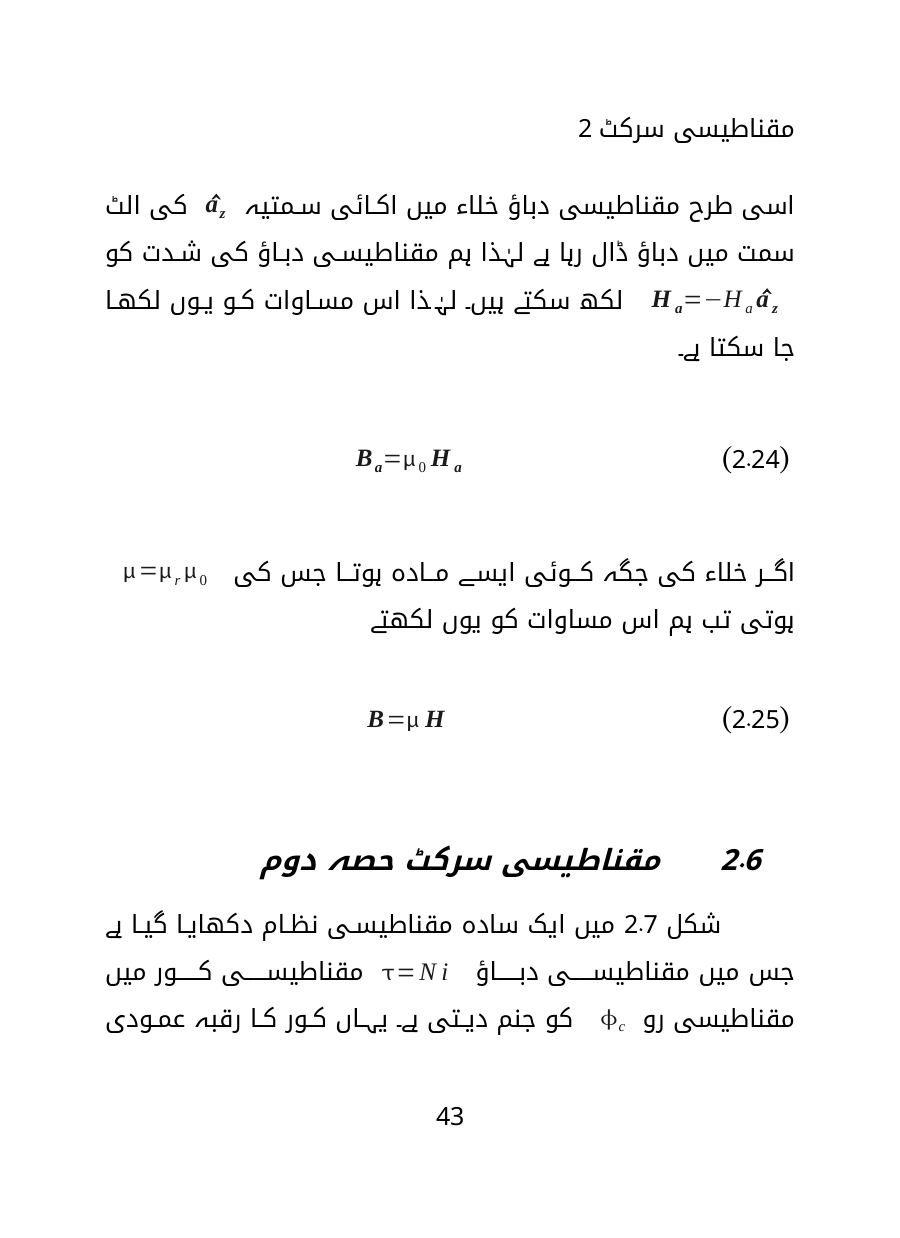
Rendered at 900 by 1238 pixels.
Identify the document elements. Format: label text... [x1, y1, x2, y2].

text شکل 2.7 میں ایک سادہ مقناطیسی نظام دکھایا گیا ہے جس میں مقناطیسی دباؤ مقناطیسی کور میں مقناطیسی رو کو جنم دیتی ہے۔ یہاں کور کا رقبہ عمودی تراش ہر جگہ یکساں ہے اور کور میں نکتہ دار لکیر کی لمبائیہے۔ کور میں مقناطیسی رو کی سمت دائیں ہاتھ کے قانون سے معلوم کی جا سکتی ہے۔ اس قانون کو دو طریقوں سے بیان کیا جا سکتا ہے۔ [105, 901, 795, 1043]
table_header (2.25) [697, 690, 795, 762]
table_header (2.24) [702, 431, 795, 502]
table_header [105, 431, 702, 502]
text اگر خلاء کی جگہ کوئی ایسے مادہ ہوتا جس کی ہوتی تب ہم اس مساوات کو یوں لکھتے [105, 549, 795, 644]
subtitle مقناطیسی سرکٹ حصہ دوم [105, 833, 720, 888]
table_header [105, 690, 697, 762]
text شکل میں ہم دیکھتے ہیں کہ خلاء میں مقناطیسی رو کا بہاو، اکائی سمتیہکی الٹ سمت میں ہے لہٰذا ہم کثافتِ مقناطیسی رو کو ایک سمتیہ لکھ سکتے ہیں۔ اسی طرح مقناطیسی دباؤ خلاء میں اکائی سمتیہکی الٹ سمت میں دباؤ ڈال رہا ہے لہٰذا ہم مقناطیسی دباؤ کی شدت کو لکھ سکتے ہیں۔ لہٰذا اس مساوات کو یوں لکھا جا سکتا ہے۔ [105, 182, 795, 372]
